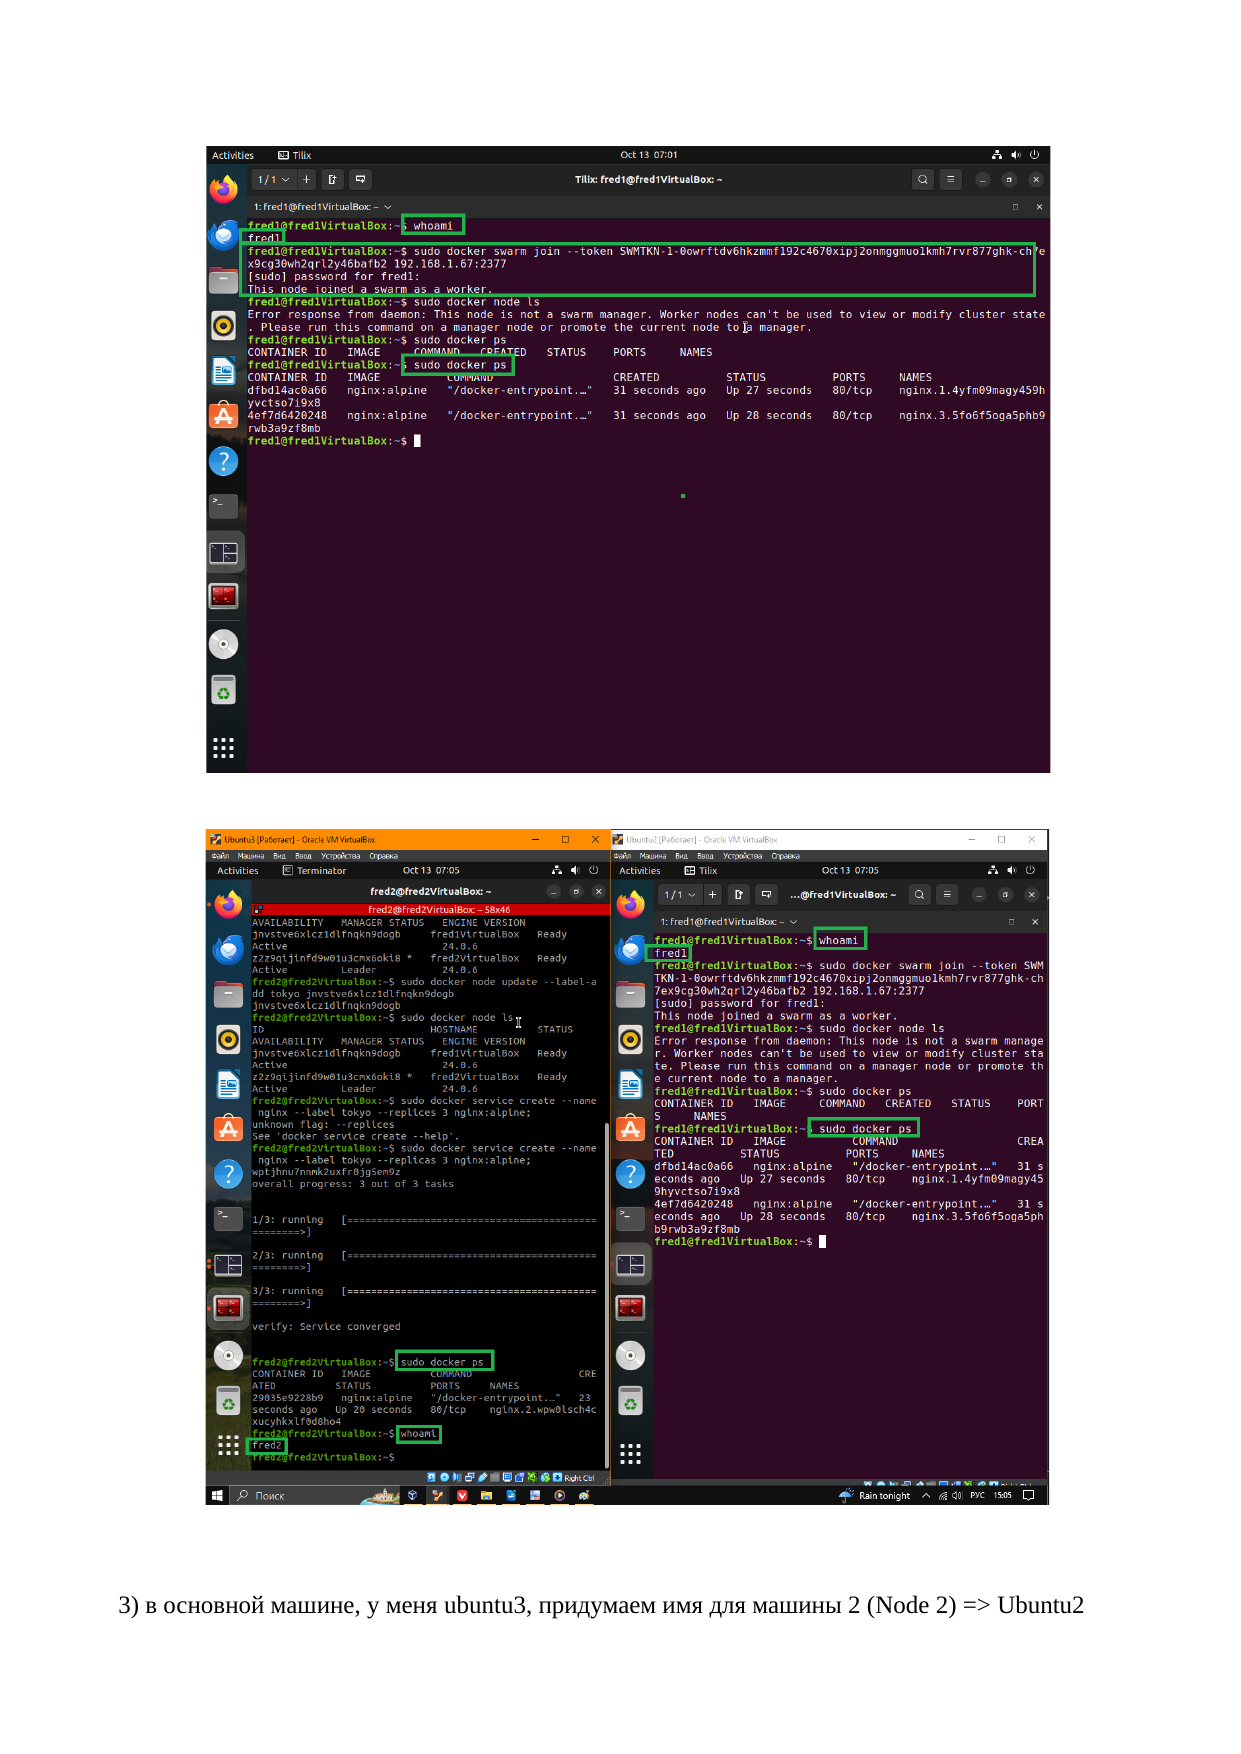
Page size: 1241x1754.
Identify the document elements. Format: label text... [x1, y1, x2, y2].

picture [205, 829, 1050, 1505]
picture [206, 146, 1051, 773]
text 3) в основной машине, у меня ubuntu3, придумаем имя для машины 2 (Node 2) => Ubuntu2 [118, 1591, 1122, 1619]
